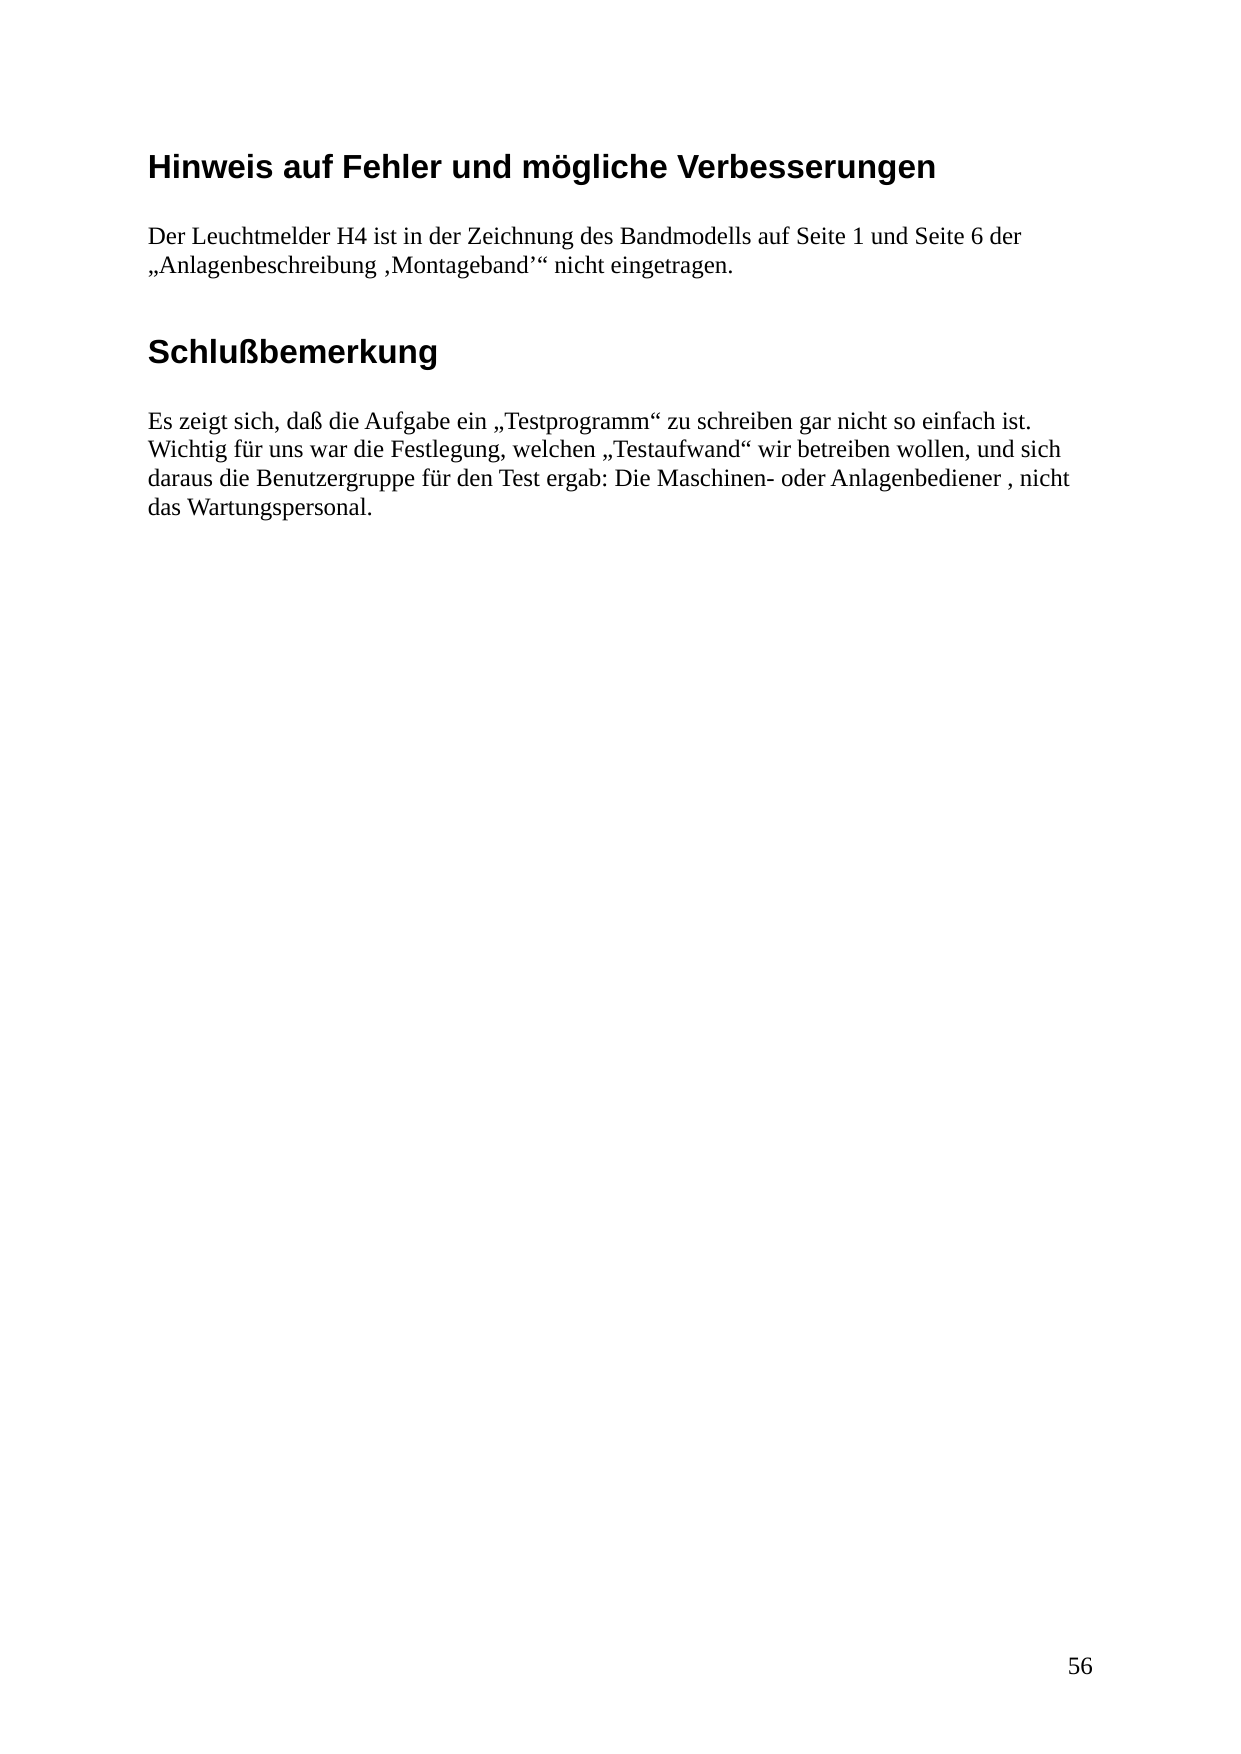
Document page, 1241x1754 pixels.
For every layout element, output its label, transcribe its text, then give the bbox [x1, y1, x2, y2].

text Es zeigt sich, daß die Aufgabe ein „Testprogramm“ zu schreiben gar nicht so einfach ist. Wichtig für uns war die Festlegung, welchen „Testaufwand“ wir betreiben wollen, und sich daraus die Benutzergruppe für den Test ergab: Die Maschinen- oder Anlagenbediener , nicht das Wartungspersonal. [148, 406, 1093, 521]
text Der Leuchtmelder H4 ist in der Zeichnung des Bandmodells auf Seite 1 und Seite 6 der „Anlagenbeschreibung ‚Montageband’“ nicht eingetragen. [148, 221, 1093, 278]
subtitle Schlußbemerkung [148, 332, 1093, 371]
subtitle Hinweis auf Fehler und mögliche Verbesserungen [148, 148, 1093, 186]
